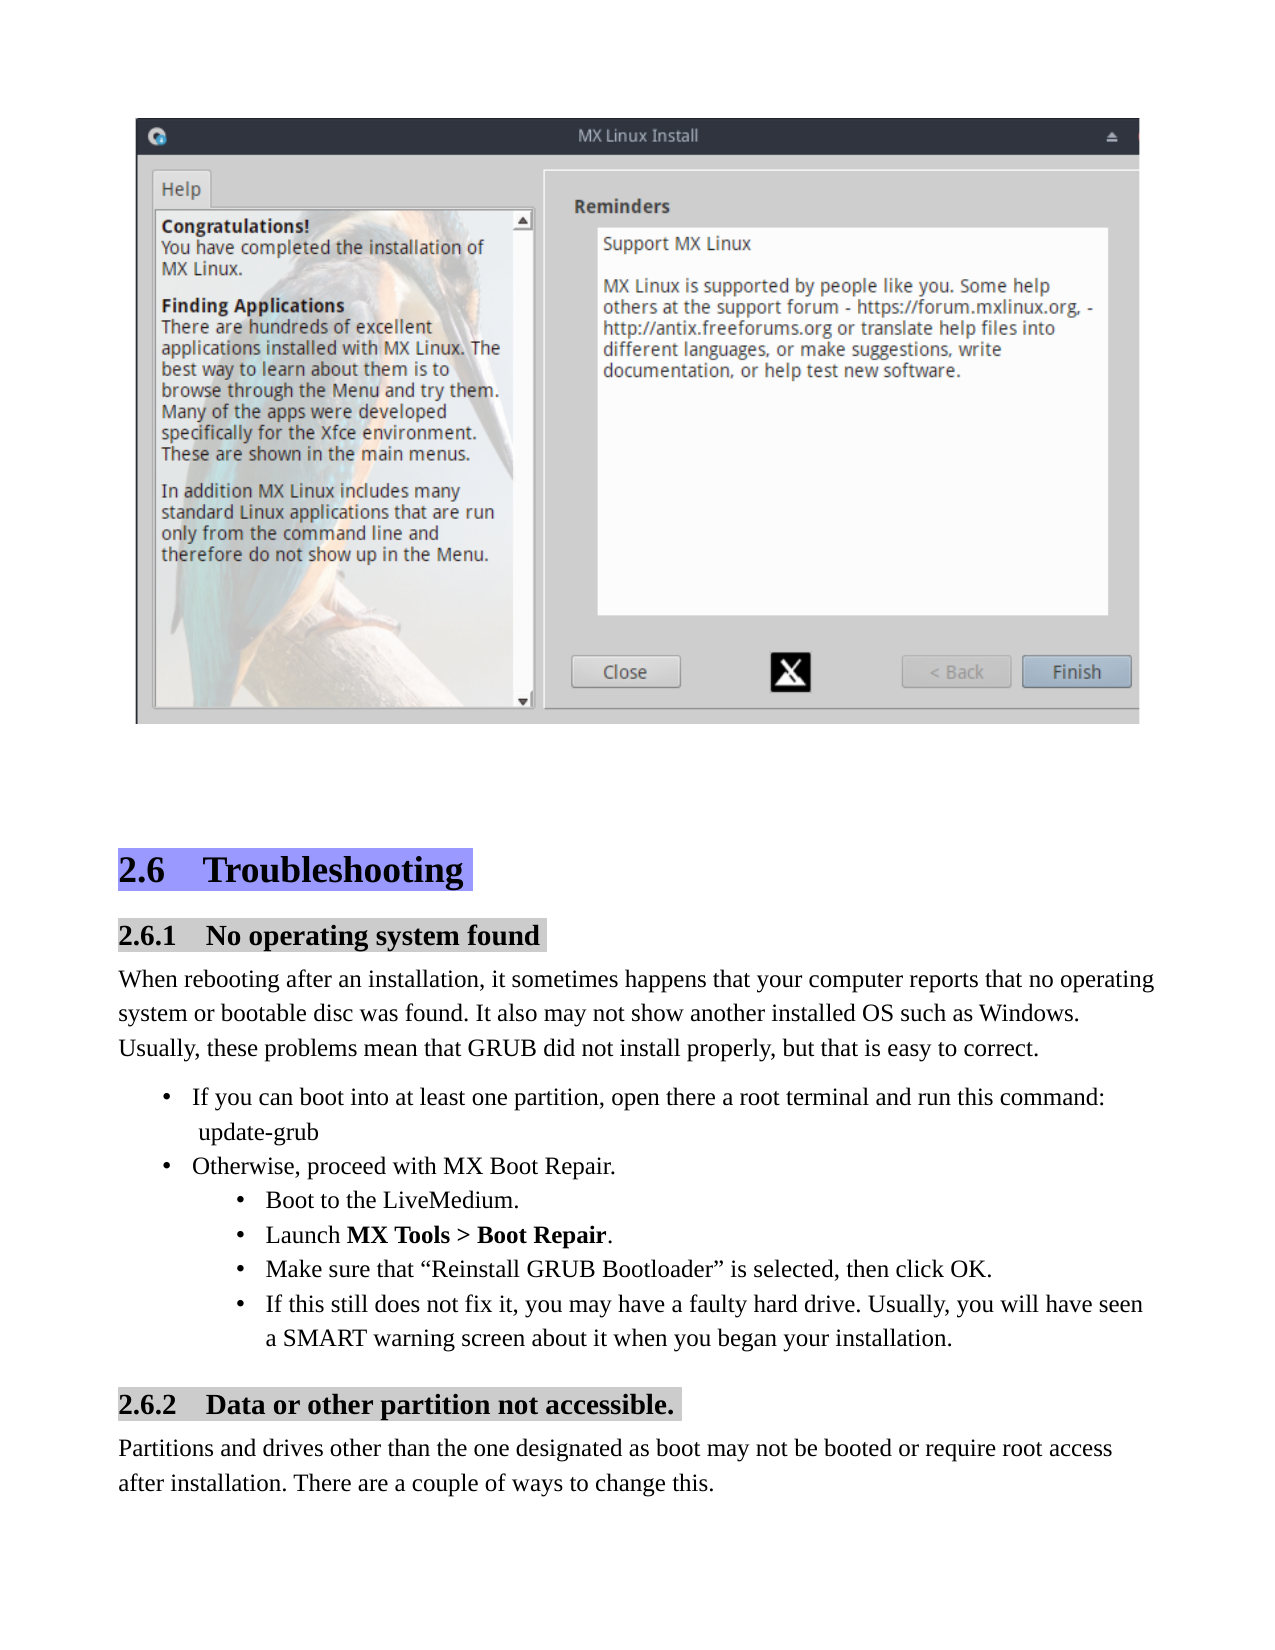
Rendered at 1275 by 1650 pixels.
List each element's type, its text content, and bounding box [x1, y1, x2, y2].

list If you can boot into at least one partition, open there a root terminal and run this command: [162, 1082, 1157, 1111]
list Otherwise, proceed with MX Boot Repair. [162, 1151, 1157, 1180]
subtitle 2.6 Troubleshooting [473, 848, 1157, 891]
list Make sure that “Reinstall GRUB Bootloader” is selected, then click OK. [236, 1254, 1157, 1283]
list Launch MX Tools > Boot Repair. [236, 1220, 1157, 1249]
text Partitions and drives other than the one designated as boot may not be booted or require root access after installation. There are a couple of ways to change this. [118, 1433, 1157, 1496]
text When rebooting after an installation, it sometimes happens that your computer reports that no operating system or bootable disc was found. It also may not show another installed OS such as Windows. Usually, these problems mean that GRUB did not install properly, but that is easy to correct. [118, 964, 1157, 1062]
list update-grub [162, 1117, 1157, 1145]
picture [135, 118, 1140, 724]
list Boot to the LiveMedium. [236, 1186, 1157, 1214]
list If this still does not fix it, you may have a faulty hard drive. Usually, you will have seen a SMART warning screen about it when you began your installation. [236, 1289, 1157, 1352]
subtitle 2.6.1 No operating system found [547, 918, 1157, 952]
subtitle 2.6.2 Data or other partition not accessible. [682, 1387, 1157, 1421]
